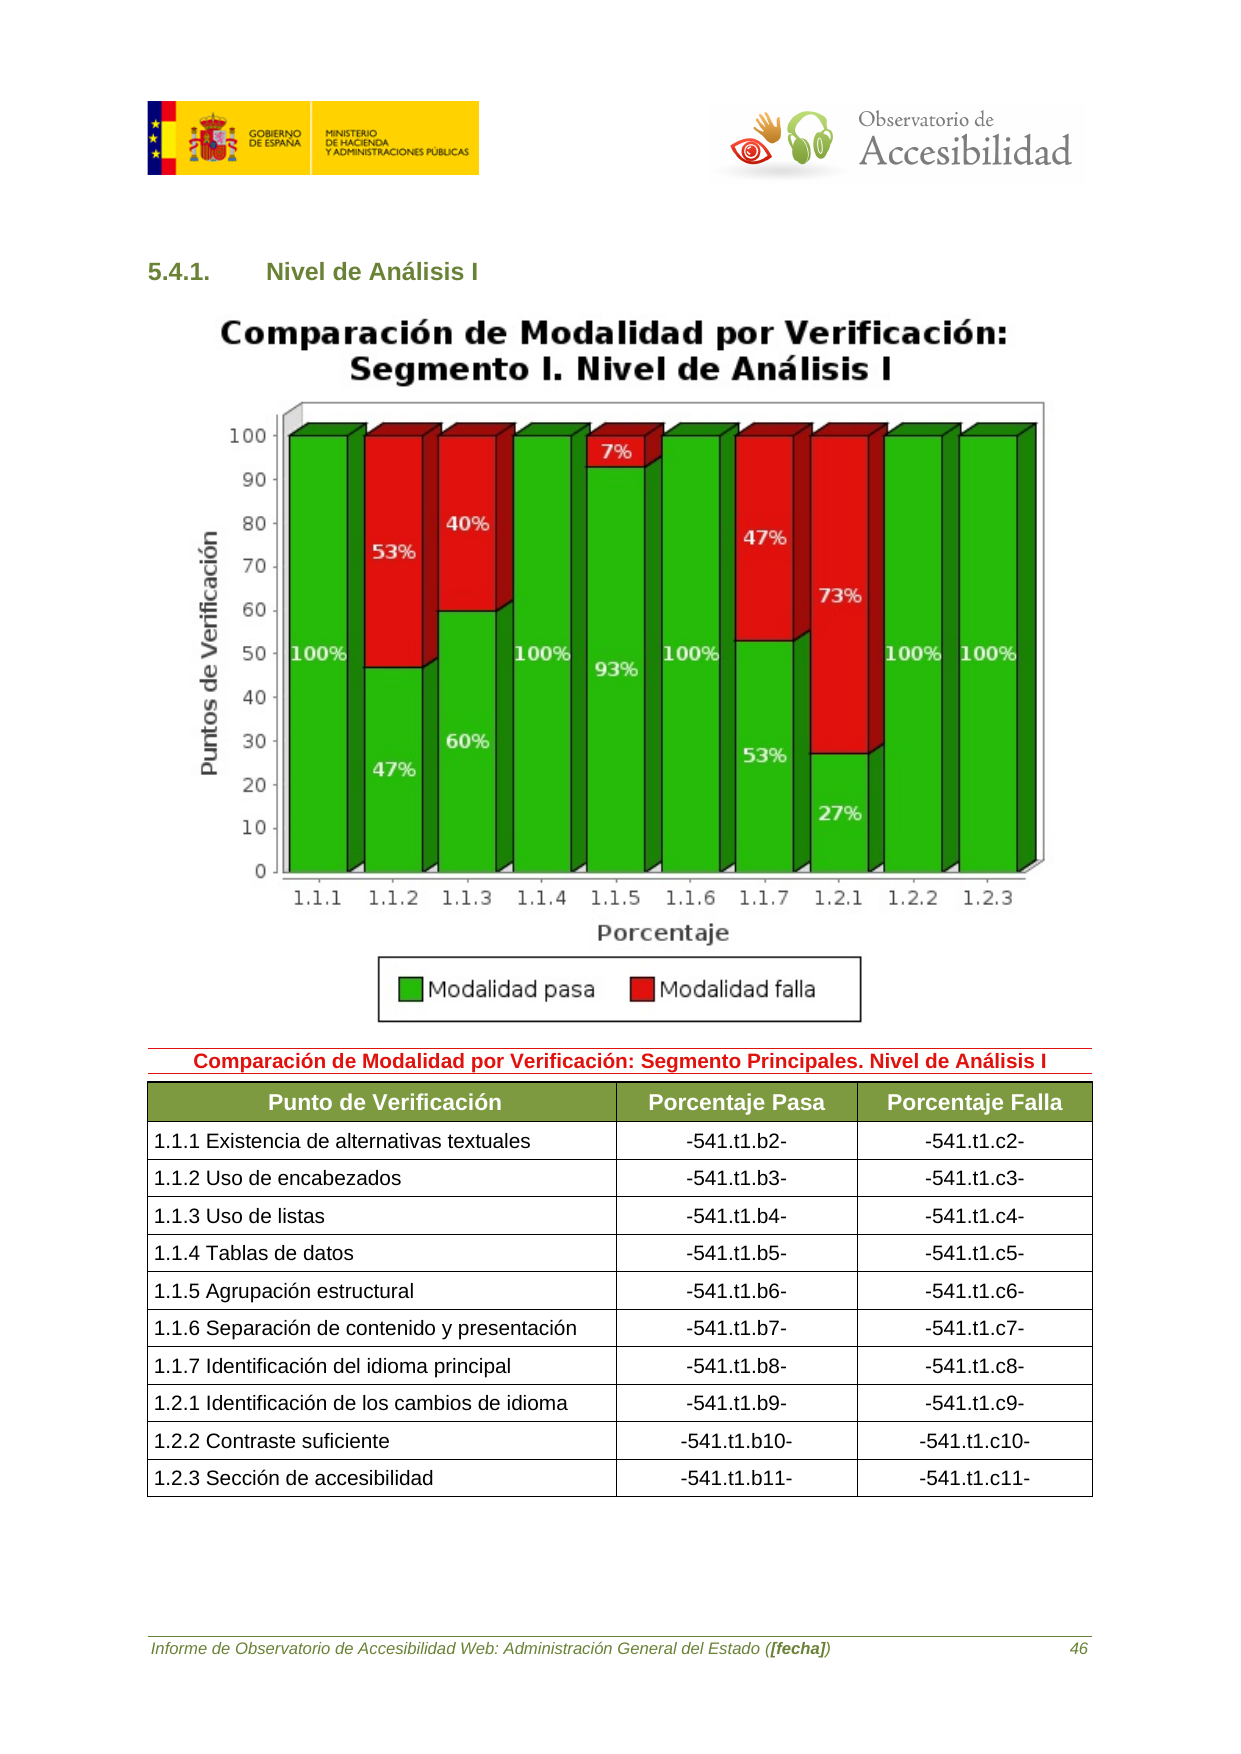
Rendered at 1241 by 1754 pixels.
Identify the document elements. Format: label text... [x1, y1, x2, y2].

table_cell -541.t1.c10- [858, 1422, 1092, 1459]
table_cell -541.t1.b4- [617, 1197, 857, 1234]
table_cell 1.1.7 Identificación del idioma principal [148, 1347, 616, 1384]
picture [710, 102, 1086, 185]
text Comparación de Modalidad por Verificación: Segmento Principales. Nivel de Análisis I [148, 1049, 1092, 1073]
table_cell -541.t1.b3- [617, 1160, 857, 1196]
table_cell -541.t1.c6- [858, 1272, 1092, 1309]
table_header Porcentaje Falla [858, 1083, 1092, 1121]
table_cell 1.1.4 Tablas de datos [148, 1235, 616, 1271]
subtitle Nivel de Análisis I [148, 257, 1092, 286]
picture [147, 101, 479, 175]
table_cell -541.t1.b8- [617, 1347, 857, 1384]
table_cell -541.t1.b5- [617, 1235, 857, 1271]
table_cell -541.t1.c9- [858, 1385, 1092, 1421]
table_cell -541.t1.c5- [858, 1235, 1092, 1271]
table_cell -541.t1.c11- [858, 1460, 1092, 1496]
table_cell 1.1.3 Uso de listas [148, 1197, 616, 1234]
table_cell -541.t1.b10- [617, 1422, 857, 1459]
table_cell -541.t1.b11- [617, 1460, 857, 1496]
table_cell 1.1.5 Agrupación estructural [148, 1272, 616, 1309]
table_cell -541.t1.c4- [858, 1197, 1092, 1234]
table_cell -541.t1.b6- [617, 1272, 857, 1309]
table_cell -541.t1.c2- [858, 1122, 1092, 1159]
table_cell 1.2.2 Contraste suficiente [148, 1422, 616, 1459]
table_header Porcentaje Pasa [617, 1083, 857, 1121]
table_cell -541.t1.c3- [858, 1160, 1092, 1196]
table_cell 1.2.3 Sección de accesibilidad [148, 1460, 616, 1496]
table_cell -541.t1.c7- [858, 1310, 1092, 1346]
table_cell 1.2.1 Identificación de los cambios de idioma [148, 1385, 616, 1421]
picture [178, 313, 1062, 1024]
table_cell -541.t1.c8- [858, 1347, 1092, 1384]
table_cell -541.t1.b9- [617, 1385, 857, 1421]
table_cell 1.1.1 Existencia de alternativas textuales [148, 1122, 616, 1159]
table_cell -541.t1.b7- [617, 1310, 857, 1346]
table_cell 1.1.2 Uso de encabezados [148, 1160, 616, 1196]
table_cell 1.1.6 Separación de contenido y presentación [148, 1310, 616, 1346]
table_cell -541.t1.b2- [617, 1122, 857, 1159]
table_header Punto de Verificación [148, 1083, 616, 1121]
